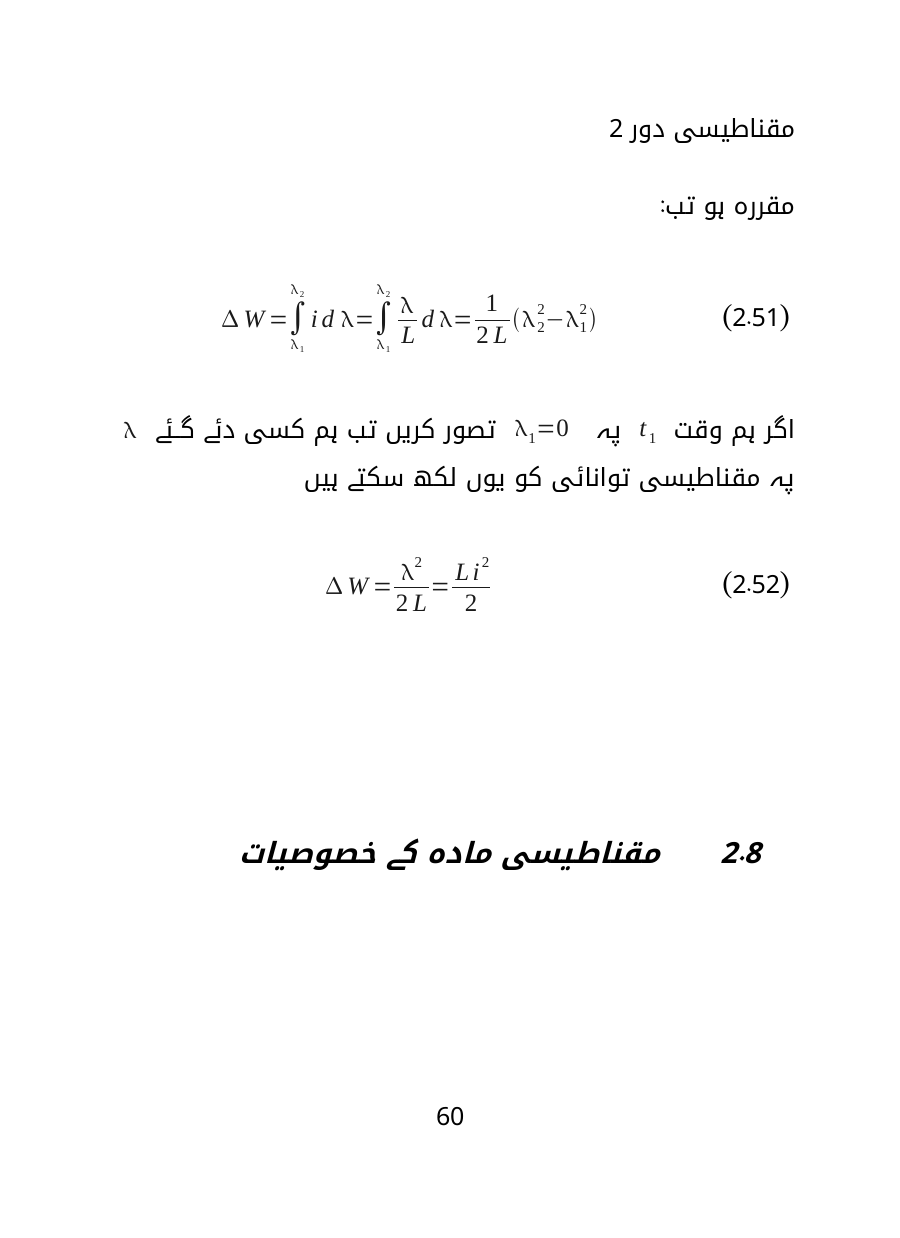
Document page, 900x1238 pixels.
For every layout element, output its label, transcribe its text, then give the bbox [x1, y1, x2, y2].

table_header [105, 548, 703, 634]
table_header (2.52) [703, 548, 795, 634]
text اگر مقناطیسی دور میں ایک ہی لچھا ہو اور اس دور میں امالہ مقررہ ہو تب: [105, 182, 795, 230]
subtitle مقناطیسی مادہ کے خصوصیات [105, 826, 720, 881]
text اگر ہم وقتپہ تصور کریں تب ہم کسی دئے گئےپہ مقناطیسی توانائی کو یوں لکھ سکتے ہیں [105, 407, 795, 502]
table_header [105, 276, 704, 373]
table_header (2.51) [705, 276, 795, 373]
